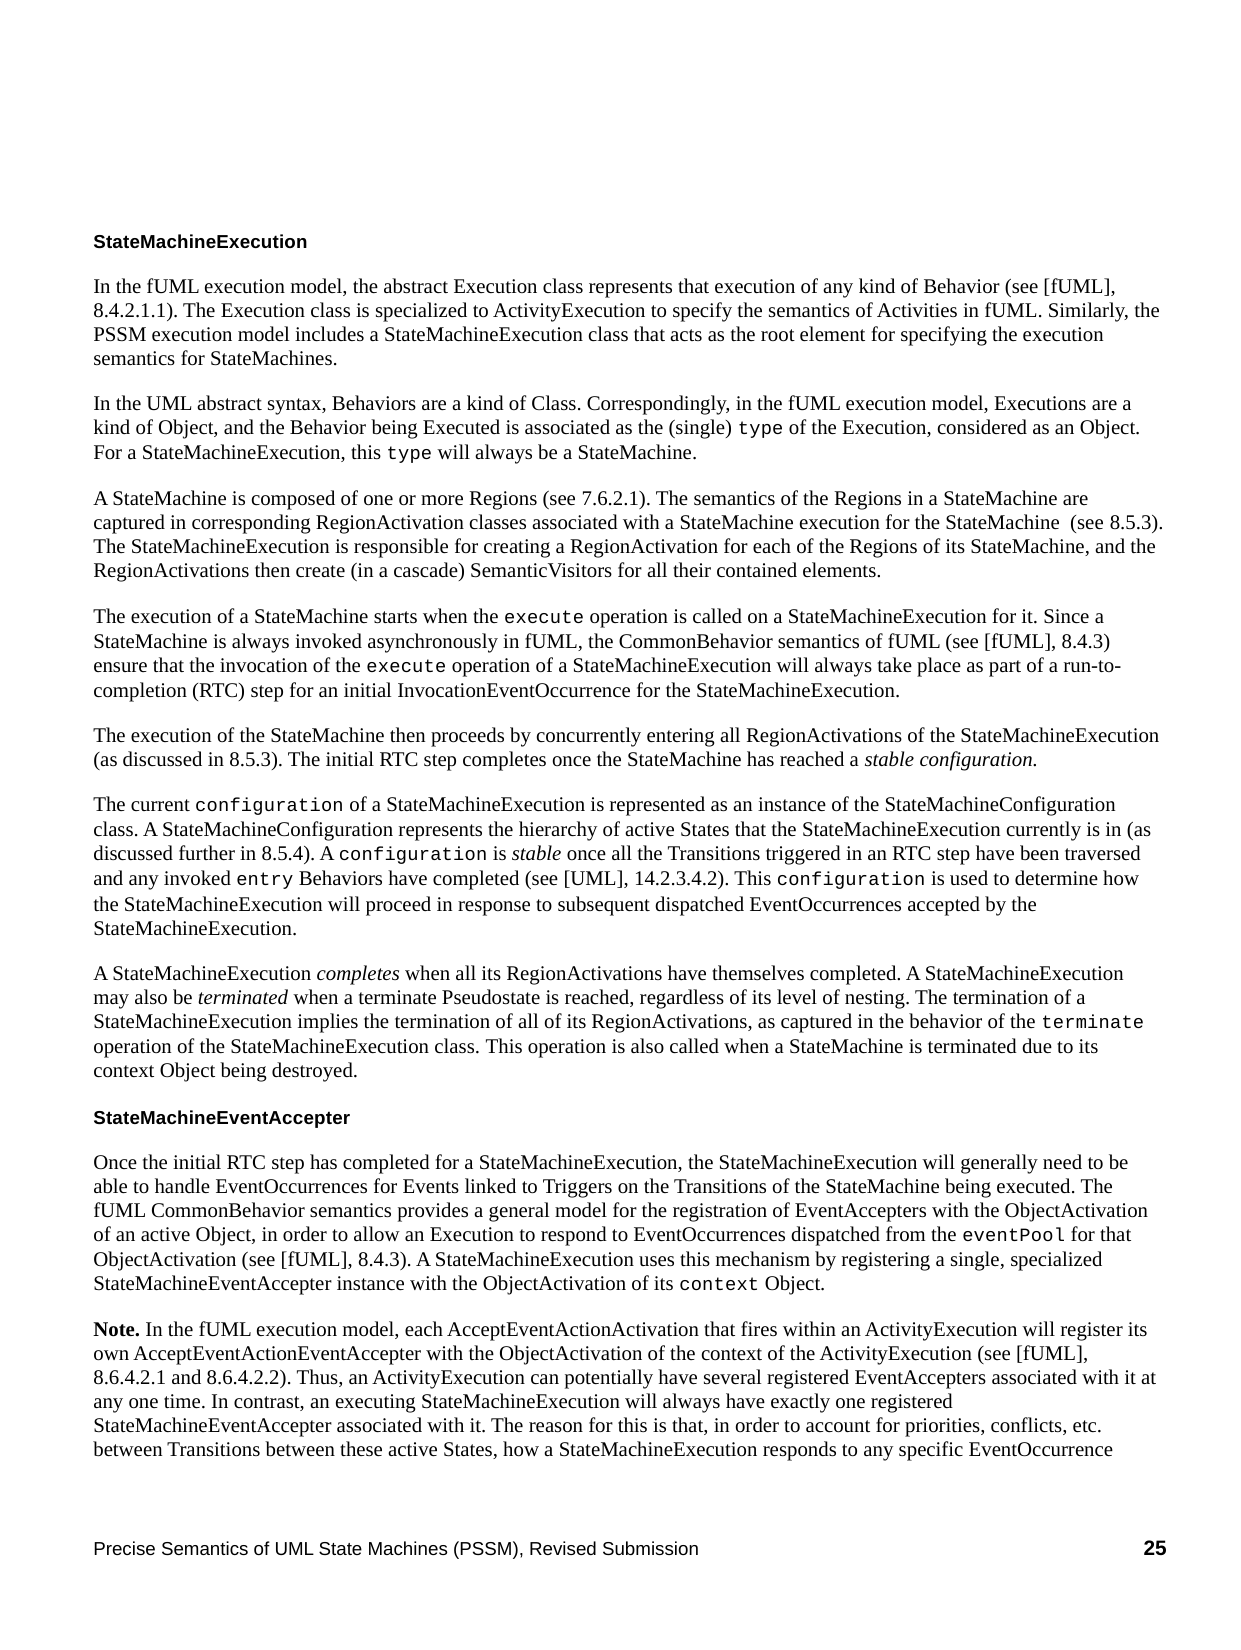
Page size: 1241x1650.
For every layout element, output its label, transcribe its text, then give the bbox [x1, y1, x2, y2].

text Once the initial RTC step has completed for a StateMachineExecution, the StateMachineExecution will generally need to be able to handle EventOccurrences for Events linked to Triggers on the Transitions of the StateMachine being executed. The fUML CommonBehavior semantics provides a general model for the registration of EventAccepters with the ObjectActivation of an active Object, in order to allow an Execution to respond to EventOccurrences dispatched from the eventPool for that ObjectActivation (see [fUML], 8.4.3). A StateMachineExecution uses this mechanism by registering a single, specialized StateMachineEventAccepter instance with the ObjectActivation of its context Object. [93, 1149, 1164, 1296]
text In the fUML execution model, the abstract Execution class represents that execution of any kind of Behavior (see [fUML], 8.4.2.1.1). The Execution class is specialized to ActivityExecution to specify the semantics of Activities in fUML. Similarly, the PSSM execution model includes a StateMachineExecution class that acts as the root element for specifying the execution semantics for StateMachines. [93, 274, 1164, 370]
subtitle StateMachineEventAccepter [93, 1107, 1164, 1128]
subtitle StateMachineExecution [93, 231, 1164, 253]
text The execution of the StateMachine then proceeds by concurrently entering all RegionActivations of the StateMachineExecution (as discussed in 8.5.3). The initial RTC step completes once the StateMachine has reached a stable configuration. [93, 723, 1164, 771]
text A StateMachine is composed of one or more Regions (see 7.6.2.1). The semantics of the Regions in a StateMachine are captured in corresponding RegionActivation classes associated with a StateMachine execution for the StateMachine (see 8.5.3). The StateMachineExecution is responsible for creating a RegionActivation for each of the Regions of its StateMachine, and the RegionActivations then create (in a cascade) SemanticVisitors for all their contained elements. [93, 486, 1164, 582]
text The current configuration of a StateMachineExecution is represented as an instance of the StateMachineConfiguration class. A StateMachineConfiguration represents the hierarchy of active States that the StateMachineExecution currently is in (as discussed further in 8.5.4). A configuration is stable once all the Transitions triggered in an RTC step have been traversed and any invoked entry Behaviors have completed (see [UML], 14.2.3.4.2). This configuration is used to determine how the StateMachineExecution will proceed in response to subsequent dispatched EventOccurrences accepted by the StateMachineExecution. [93, 792, 1164, 939]
text In the UML abstract syntax, Behaviors are a kind of Class. Correspondingly, in the fUML execution model, Executions are a kind of Object, and the Behavior being Executed is associated as the (single) type of the Execution, considered as an Object. For a StateMachineExecution, this type will always be a StateMachine. [93, 391, 1164, 465]
text The execution of a StateMachine starts when the execute operation is called on a StateMachineExecution for it. Since a StateMachine is always invoked asynchronously in fUML, the CommonBehavior semantics of fUML (see [fUML], 8.4.3) ensure that the invocation of the execute operation of a StateMachineExecution will always take place as part of a run-to-completion (RTC) step for an initial InvocationEventOccurrence for the StateMachineExecution. [93, 603, 1164, 702]
text Note. In the fUML execution model, each AcceptEventActionActivation that fires within an ActivityExecution will register its own AcceptEventActionEventAccepter with the ObjectActivation of the context of the ActivityExecution (see [fUML], 8.6.4.2.1 and 8.6.4.2.2). Thus, an ActivityExecution can potentially have several registered EventAccepters associated with it at any one time. In contrast, an executing StateMachineExecution will always have exactly one registered StateMachineEventAccepter associated with it. The reason for this is that, in order to account for priorities, conflicts, etc. between Transitions between these active States, how a StateMachineExecution responds to any specific EventOccurrence [93, 1317, 1164, 1461]
text A StateMachineExecution completes when all its RegionActivations have themselves completed. A StateMachineExecution may also be terminated when a terminate Pseudostate is reached, regardless of its level of nesting. The termination of a StateMachineExecution implies the termination of all of its RegionActivations, as captured in the behavior of the terminate operation of the StateMachineExecution class. This operation is also called when a StateMachine is terminated due to its context Object being destroyed. [93, 961, 1164, 1082]
